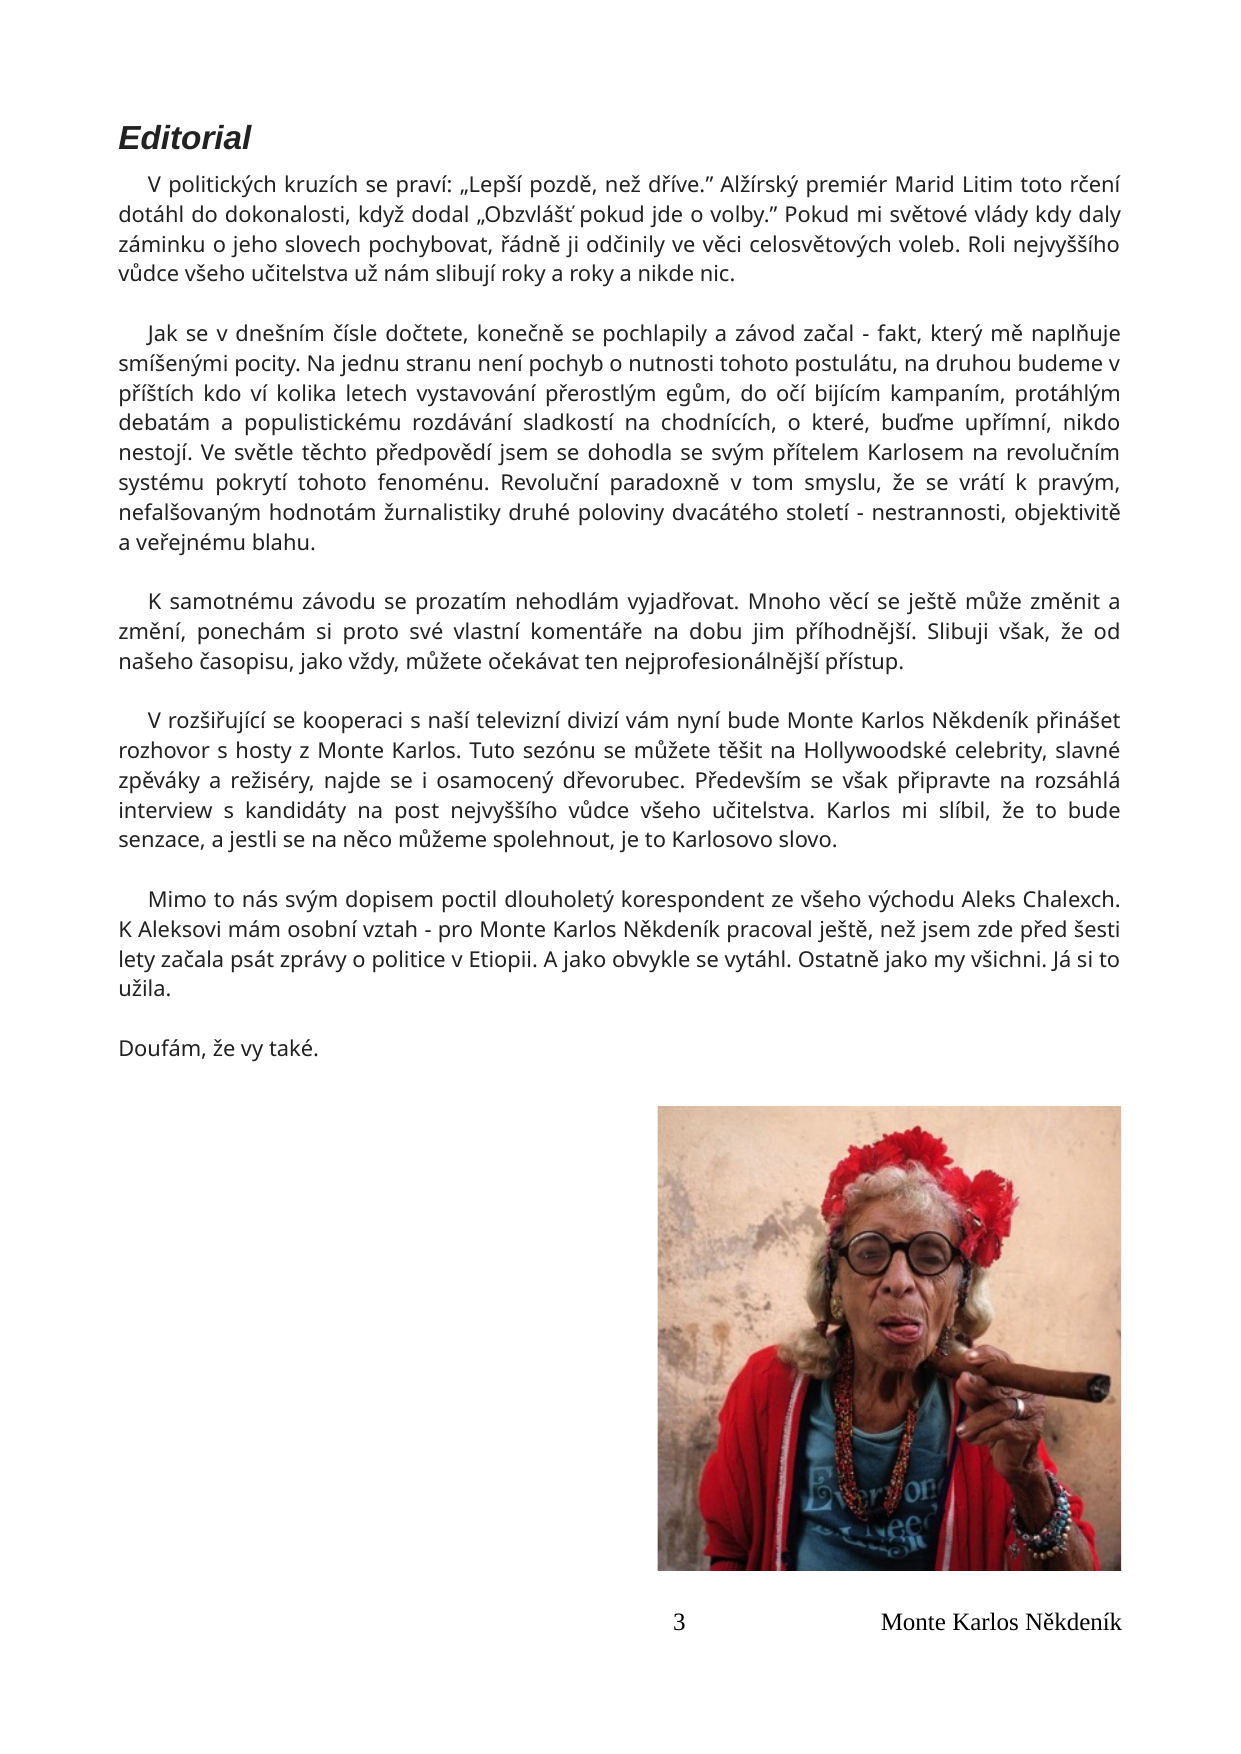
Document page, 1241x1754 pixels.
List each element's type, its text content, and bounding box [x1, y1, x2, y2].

picture [657, 1106, 1122, 1571]
text V politických kruzích se praví: „Lepší pozdě, než dříve.” Alžírský premiér Marid Litim toto rčení dotáhl do dokonalosti, když dodal „Obzvlášť pokud jde o volby.” Pokud mi světové vlády kdy daly záminku o jeho slovech pochybovat, řádně ji odčinily ve věci celosvětových voleb. Roli nejvyššího vůdce všeho učitelstva už nám slibují roky a roky a nikde nic. [118, 169, 1122, 288]
subtitle Editorial [118, 118, 1122, 157]
text V rozšiřující se kooperaci s naší televizní divizí vám nyní bude Monte Karlos Někdeník přinášet rozhovor s hosty z Monte Karlos. Tuto sezónu se můžete těšit na Hollywoodské celebrity, slavné zpěváky a režiséry, najde se i osamocený dřevorubec. Především se však připravte na rozsáhlá interview s kandidáty na post nejvyššího vůdce všeho učitelstva. Karlos mi slíbil, že to bude senzace, a jestli se na něco můžeme spolehnout, je to Karlosovo slovo. [118, 705, 1122, 854]
text Doufám, že vy také. [118, 1033, 1122, 1063]
text Jak se v dnešním čísle dočtete, konečně se pochlapily a závod začal - fakt, který mě naplňuje smíšenými pocity. Na jednu stranu není pochyb o nutnosti tohoto postulátu, na druhou budeme v příštích kdo ví kolika letech vystavování přerostlým egům, do očí bijícím kampaním, protáhlým debatám a populistickému rozdávání sladkostí na chodnících, o které, buďme upřímní, nikdo nestojí. Ve světle těchto předpovědí jsem se dohodla se svým přítelem Karlosem na revolučním systému pokrytí tohoto fenoménu. Revoluční paradoxně v tom smyslu, že se vrátí k pravým, nefalšovaným hodnotám žurnalistiky druhé poloviny dvacátého století - nestrannosti, objektivitě a veřejnému blahu. [118, 318, 1122, 556]
text K samotnému závodu se prozatím nehodlám vyjadřovat. Mnoho věcí se ještě může změnit a změní, ponechám si proto své vlastní komentáře na dobu jim příhodnější. Slibuji však, že od našeho časopisu, jako vždy, můžete očekávat ten nejprofesionálnější přístup. [118, 586, 1122, 676]
text Mimo to nás svým dopisem poctil dlouholetý korespondent ze všeho východu Aleks Chalexch. K Aleksovi mám osobní vztah - pro Monte Karlos Někdeník pracoval ještě, než jsem zde před šesti lety začala psát zprávy o politice v Etiopii. A jako obvykle se vytáhl. Ostatně jako my všichni. Já si to užila. [118, 884, 1122, 1003]
